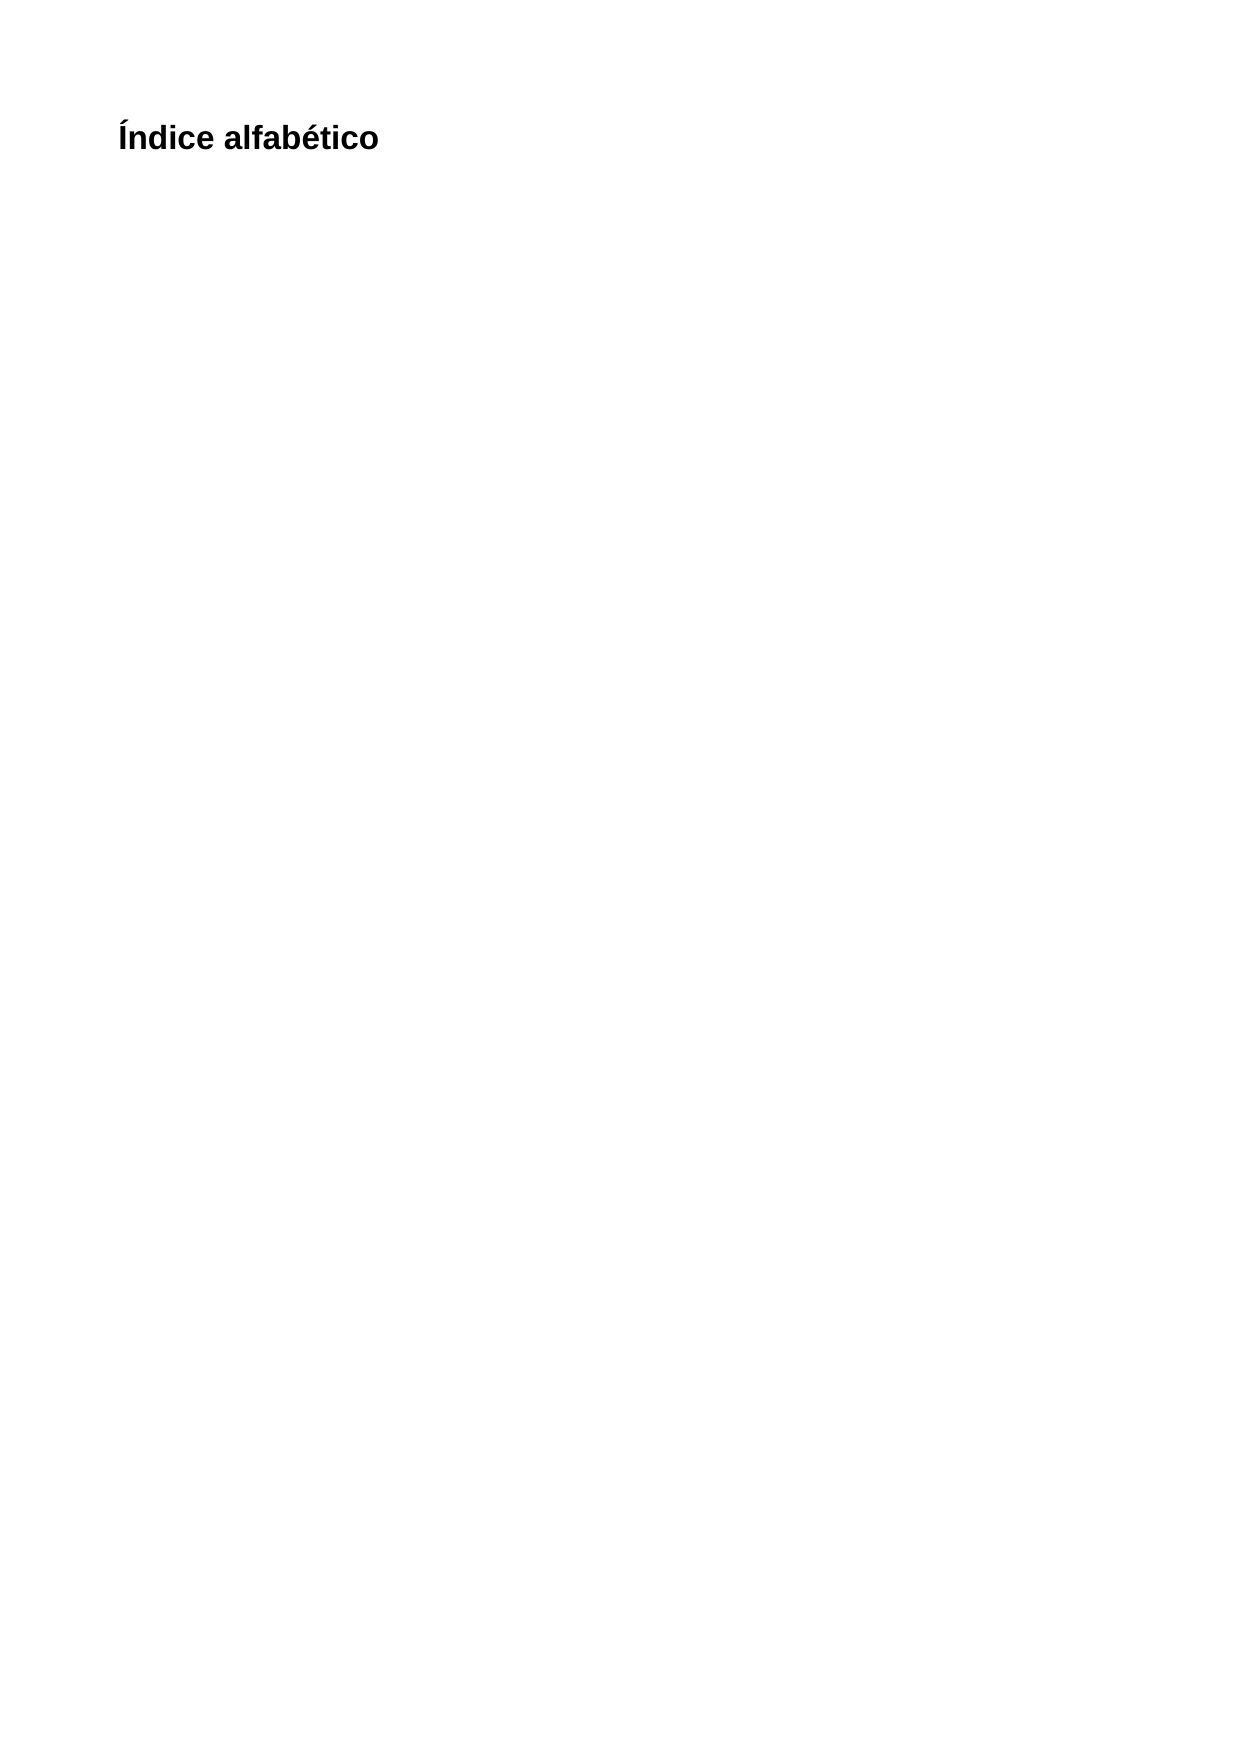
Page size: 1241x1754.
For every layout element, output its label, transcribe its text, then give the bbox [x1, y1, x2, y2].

subtitle Índice alfabético [118, 118, 1122, 157]
